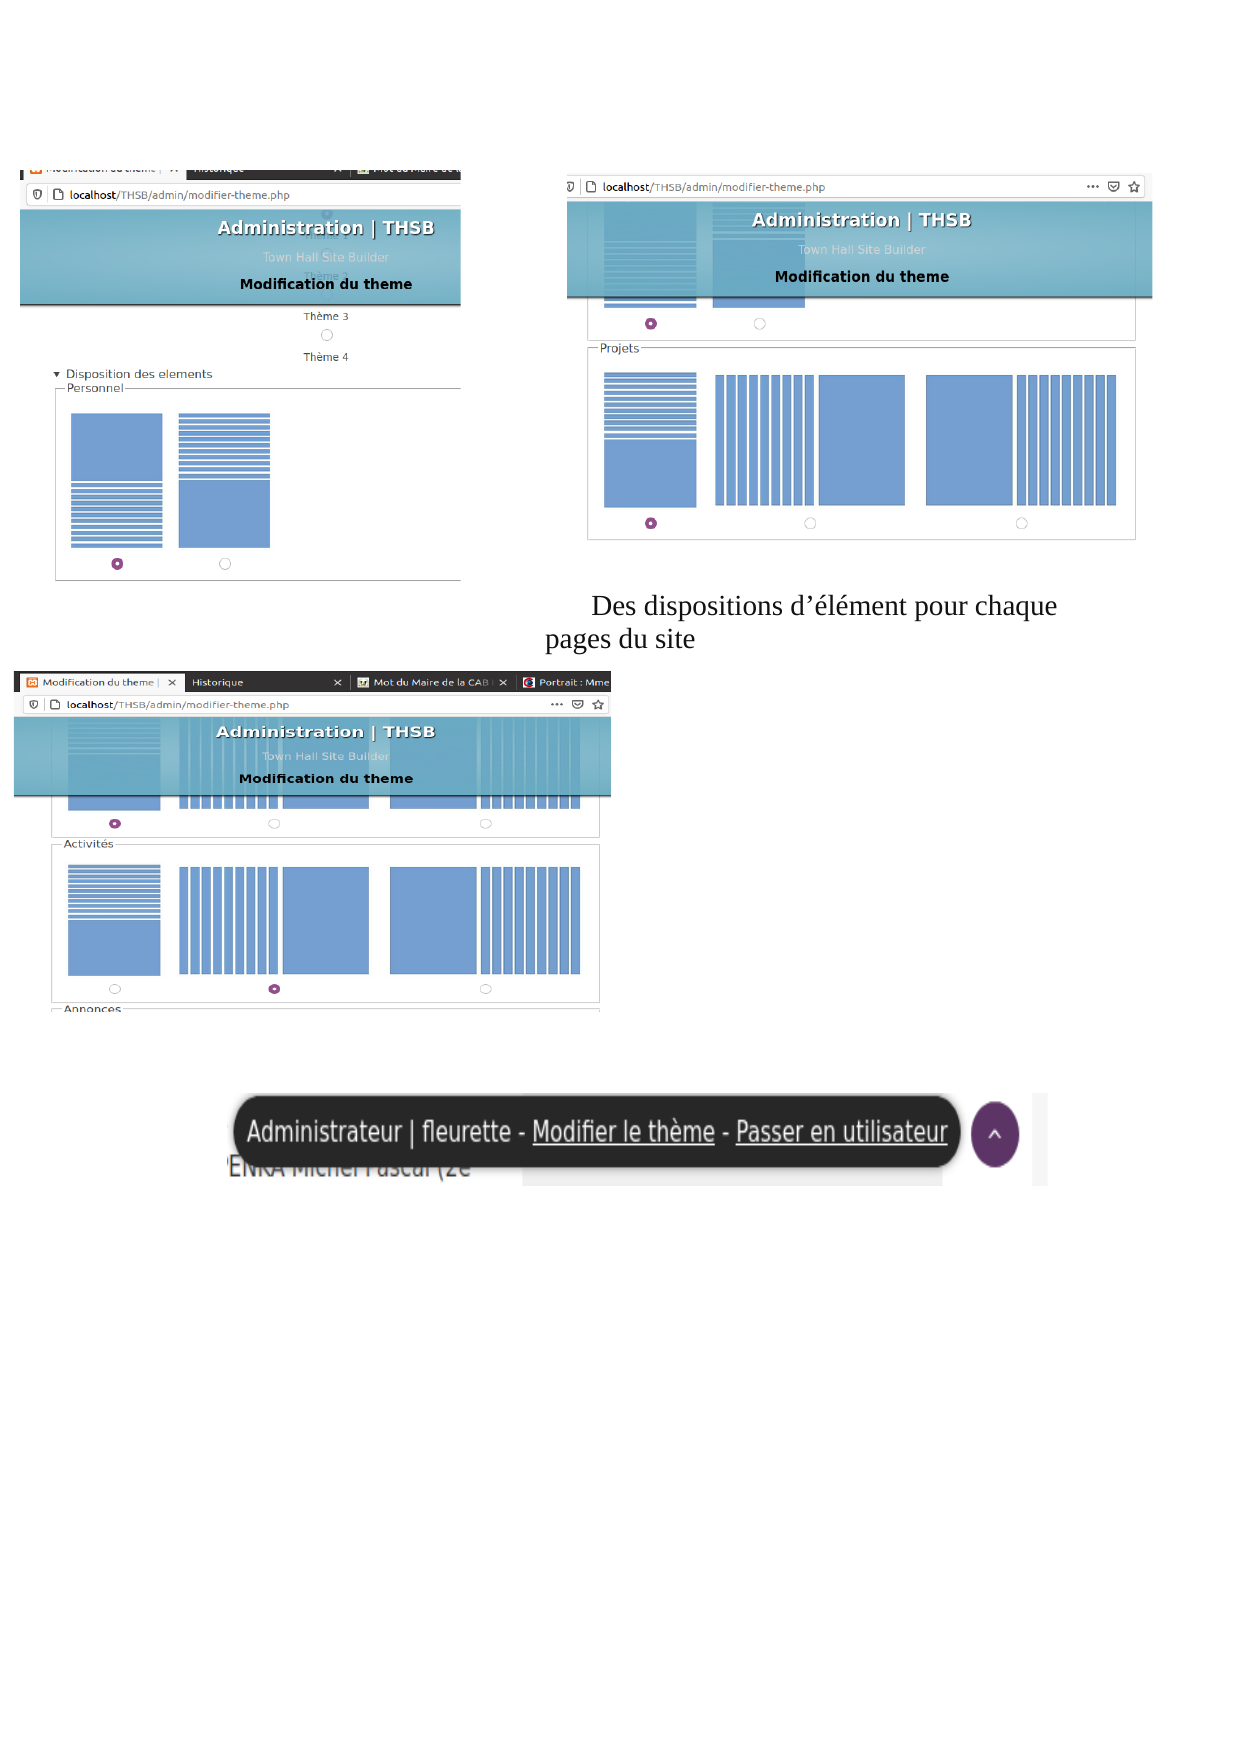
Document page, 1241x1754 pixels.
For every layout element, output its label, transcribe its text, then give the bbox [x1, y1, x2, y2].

text Des dispositions d’élément pour chaque pages du site [118, 588, 1122, 655]
picture [20, 170, 461, 582]
picture [13, 671, 611, 1012]
picture [567, 173, 1153, 541]
